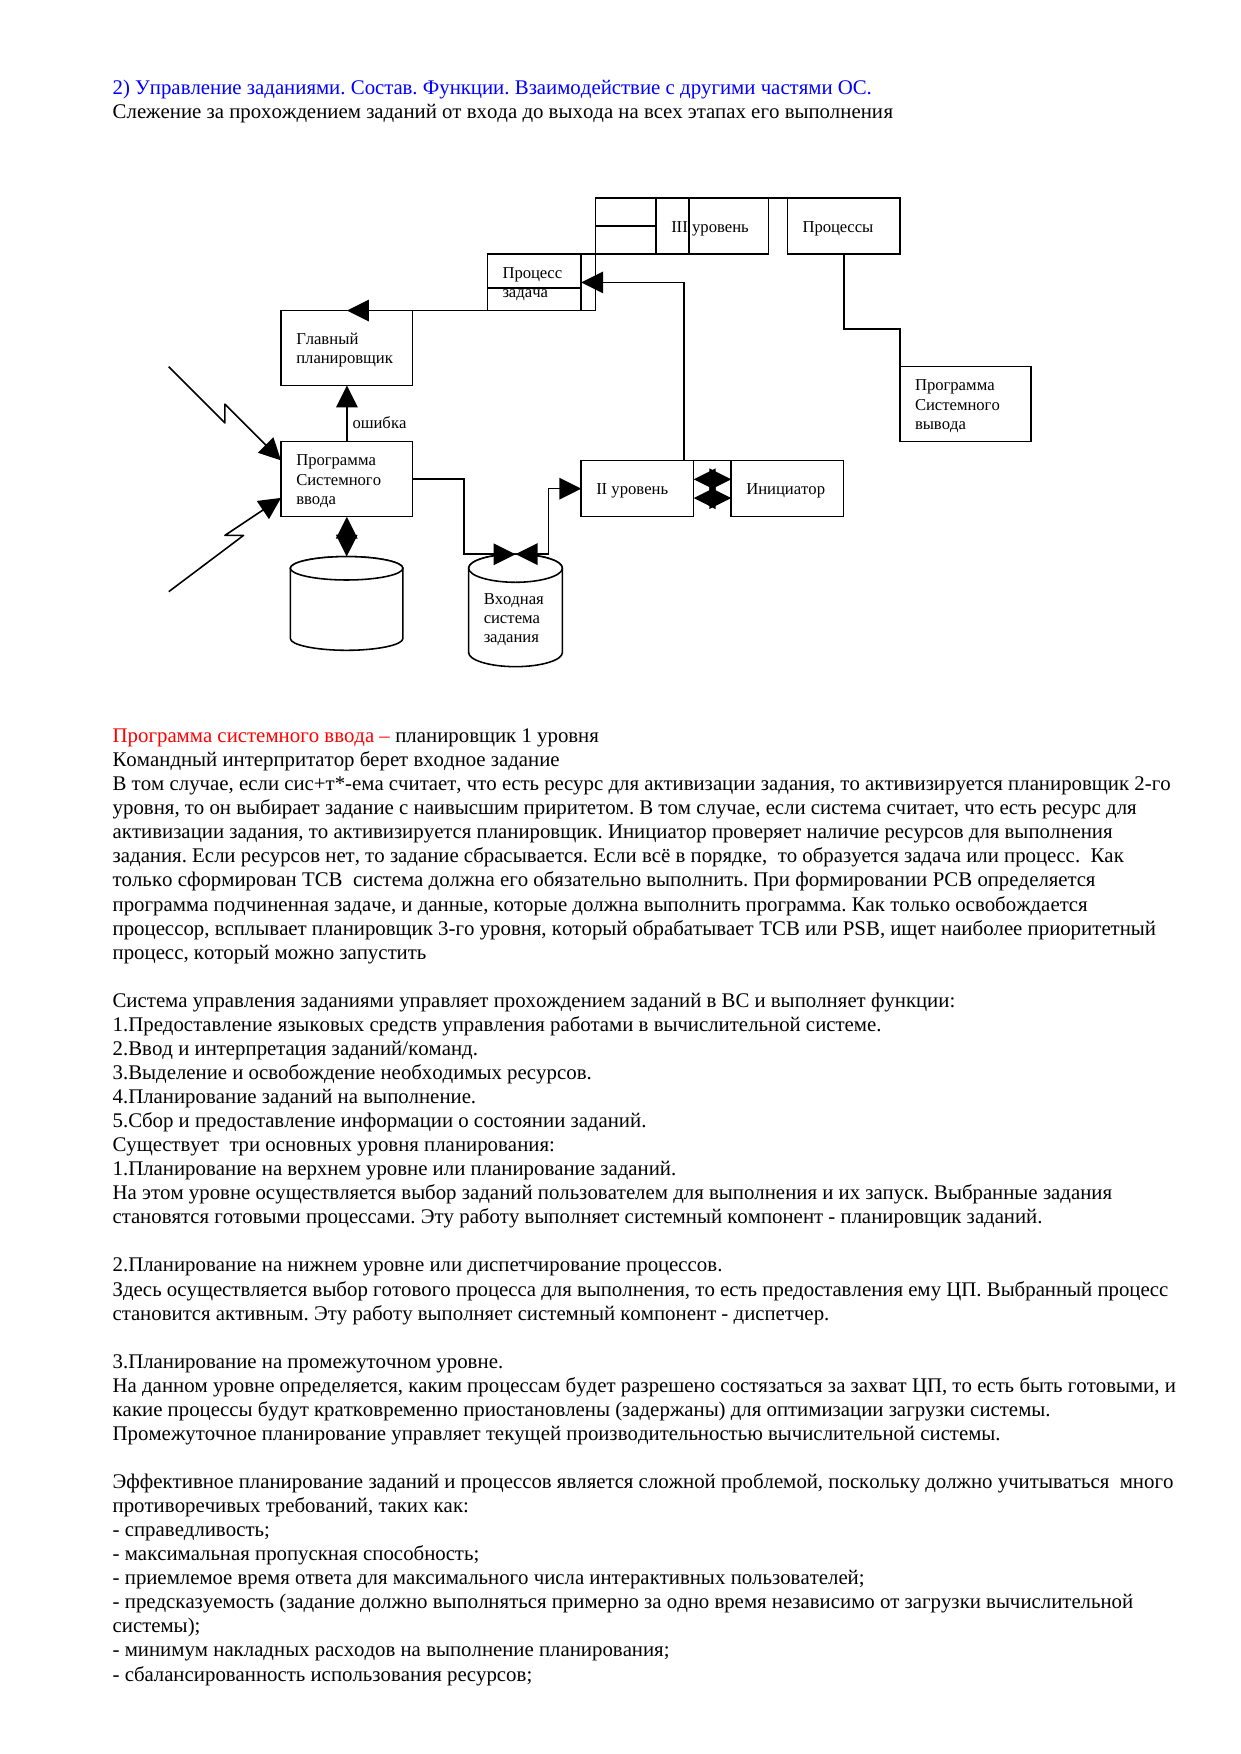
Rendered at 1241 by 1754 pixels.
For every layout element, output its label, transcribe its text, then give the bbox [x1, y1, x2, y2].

text - приемлемое время ответа для максимального числа интерактивных пользователей; [112, 1565, 1181, 1589]
text 3.Планирование на промежуточном уровне. [112, 1349, 1181, 1373]
text Здесь осуществляется выбор готового процесса для выполнения, то есть предоставления ему ЦП. Выбранный процесс становится активным. Эту работу выполняет системный компонент - диспетчер. [112, 1276, 1181, 1324]
text 1.Предоставление языковых средств управления работами в вычислительной системе. [112, 1012, 1181, 1036]
text - предсказуемость (задание должно выполняться примерно за одно время независимо от загрузки вычислительной системы); [112, 1589, 1181, 1637]
text Программа системного ввода – планировщик 1 уровня [112, 723, 1181, 747]
text 1.Планирование на верхнем уровне или планирование заданий. [112, 1156, 1181, 1180]
text На данном уровне определяется, каким процессам будет разрешено состязаться за захват ЦП, то есть быть готовыми, и какие процессы будут кратковременно приостановлены (задержаны) для оптимизации загрузки системы. Промежуточное планирование управляет текущей производительностью вычислительной системы. [112, 1373, 1181, 1445]
text На этом уровне осуществляется выбор заданий пользователем для выполнения и их запуск. Выбранные задания становятся готовыми процессами. Эту работу выполняет системный компонент - планировщик заданий. [112, 1180, 1181, 1228]
text 2) Управление заданиями. Состав. Функции. Взаимодействие с другими частями ОС. [112, 75, 1181, 99]
text 5.Сбор и предоставление информации о состоянии заданий. [112, 1108, 1181, 1132]
text - справедливость; [112, 1517, 1181, 1541]
text Существует три основных уровня планирования: [112, 1132, 1181, 1156]
text 2.Планирование на нижнем уровне или диспетчирование процессов. [112, 1252, 1181, 1276]
text - минимум накладных расходов на выполнение планирования; [112, 1637, 1181, 1661]
text Эффективное планирование заданий и процессов является сложной проблемой, поскольку должно учитываться много противоречивых требований, таких как: [112, 1469, 1181, 1517]
text - сбалансированность использования ресурсов; [112, 1661, 1181, 1686]
text Система управления заданиями управляет прохождением заданий в ВС и выполняет функции: [112, 988, 1181, 1012]
text В том случае, если сис+т*-ема считает, что есть ресурс для активизации задания, то активизируется планировщик 2-го уровня, то он выбирает задание с наивысшим приритетом. В том случае, если система считает, что есть ресурс для активизации задания, то активизируется планировщик. Инициатор проверяет наличие ресурсов для выполнения задания. Если ресурсов нет, то задание сбрасывается. Если всё в порядке, то образуется задача или процесс. Как только сформирован TCB система должна его обязательно выполнить. При формировании PCB определяется программа подчиненная задаче, и данные, которые должна выполнить программа. Как только освобождается процессор, всплывает планировщик 3-го уровня, который обрабатывает TCB или PSB, ищет наиболее приоритетный процесс, который можно запустить [112, 771, 1181, 964]
text Командный интерпритатор берет входное задание [112, 747, 1181, 771]
text 4.Планирование заданий на выполнение. [112, 1084, 1181, 1108]
text - максимальная пропускная способность; [112, 1541, 1181, 1565]
text 2.Ввод и интерпретация заданий/команд. [112, 1036, 1181, 1060]
text Слежение за прохождением заданий от входа до выхода на всех этапах его выполнения [112, 99, 1181, 123]
text 3.Выделение и освобождение необходимых ресурсов. [112, 1060, 1181, 1084]
